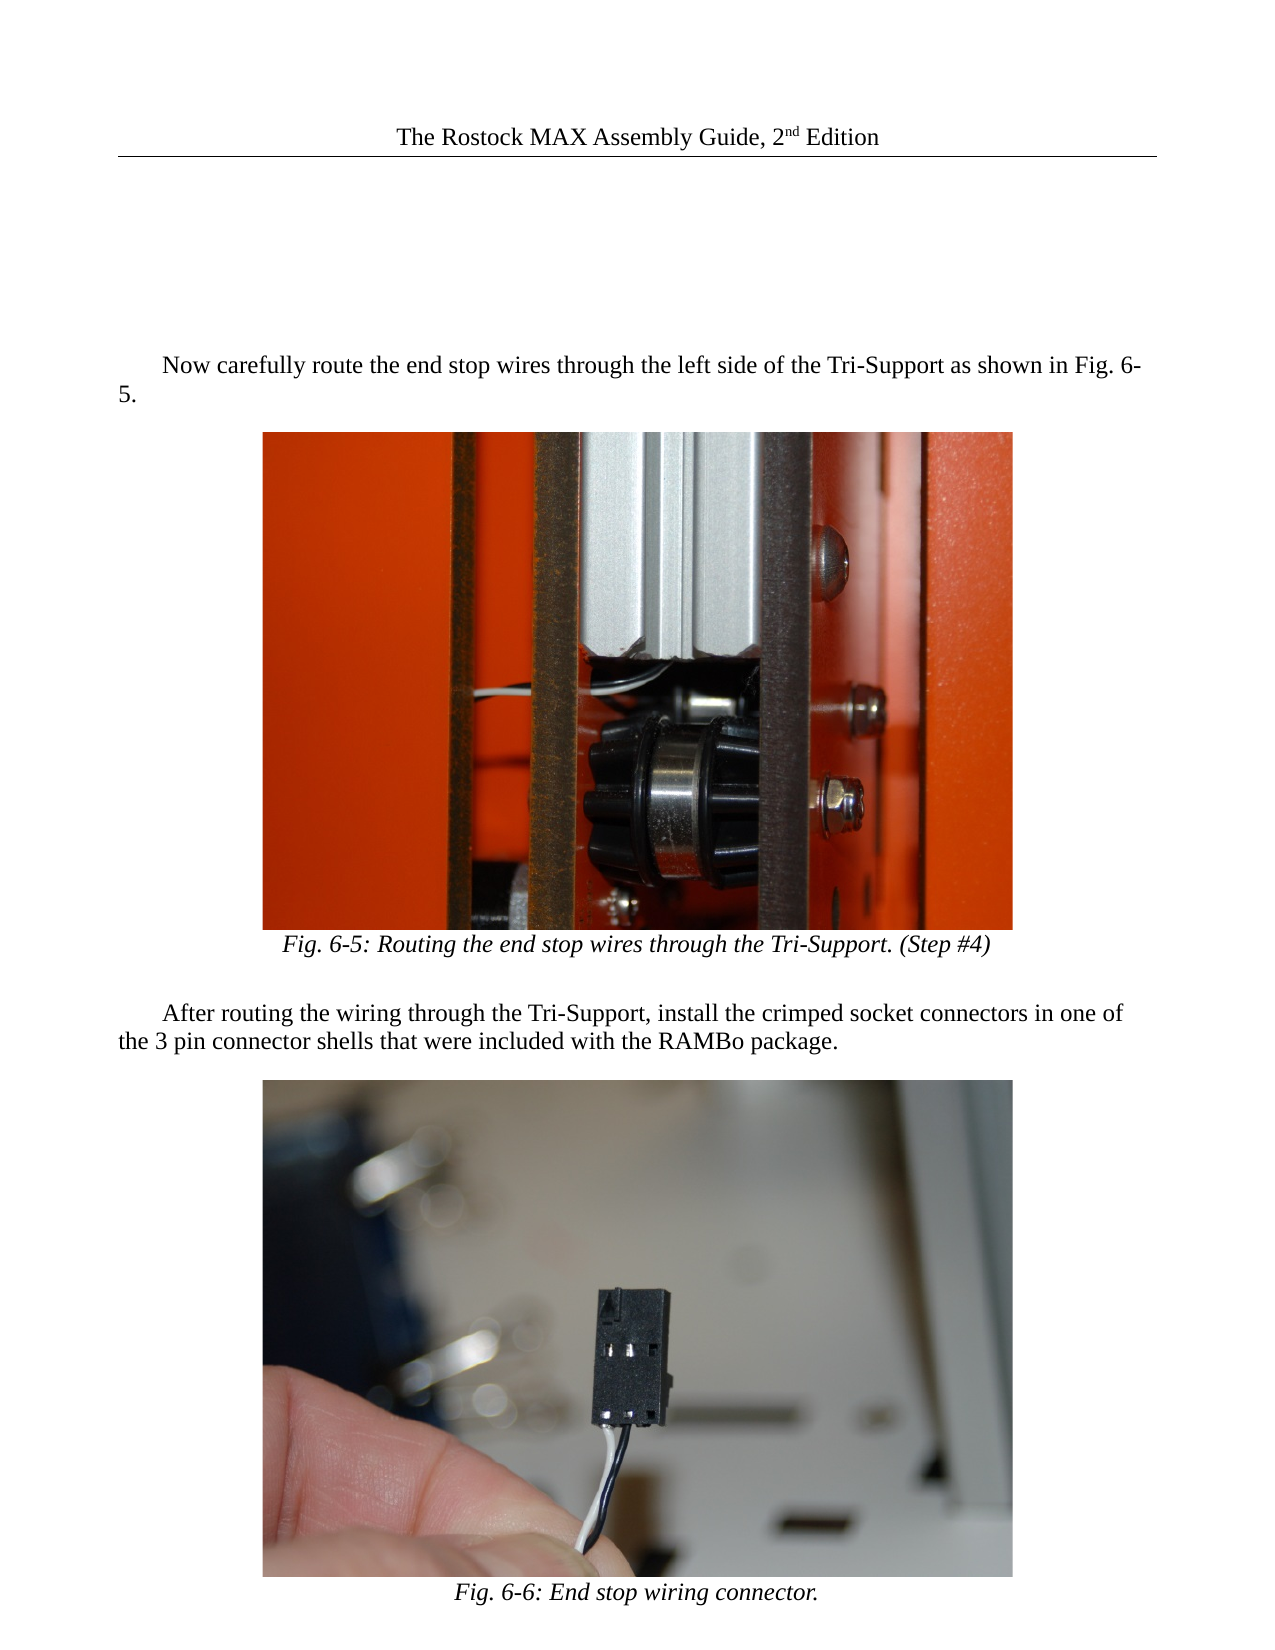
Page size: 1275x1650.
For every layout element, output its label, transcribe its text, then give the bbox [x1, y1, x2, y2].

text After routing the wiring through the Tri-Support, install the crimped socket connectors in one of the 3 pin connector shells that were included with the RAMBo package. [118, 998, 1157, 1055]
picture [262, 1080, 1013, 1577]
text Fig. 6-6: End stop wiring connector. [262, 1577, 1012, 1606]
text Now carefully route the end stop wires through the left side of the Tri-Support as shown in Fig. 6-5. [118, 350, 1157, 408]
picture [262, 432, 1013, 930]
text Fig. 6-5: Routing the end stop wires through the Tri-Support. (Step #4) [262, 930, 1012, 958]
